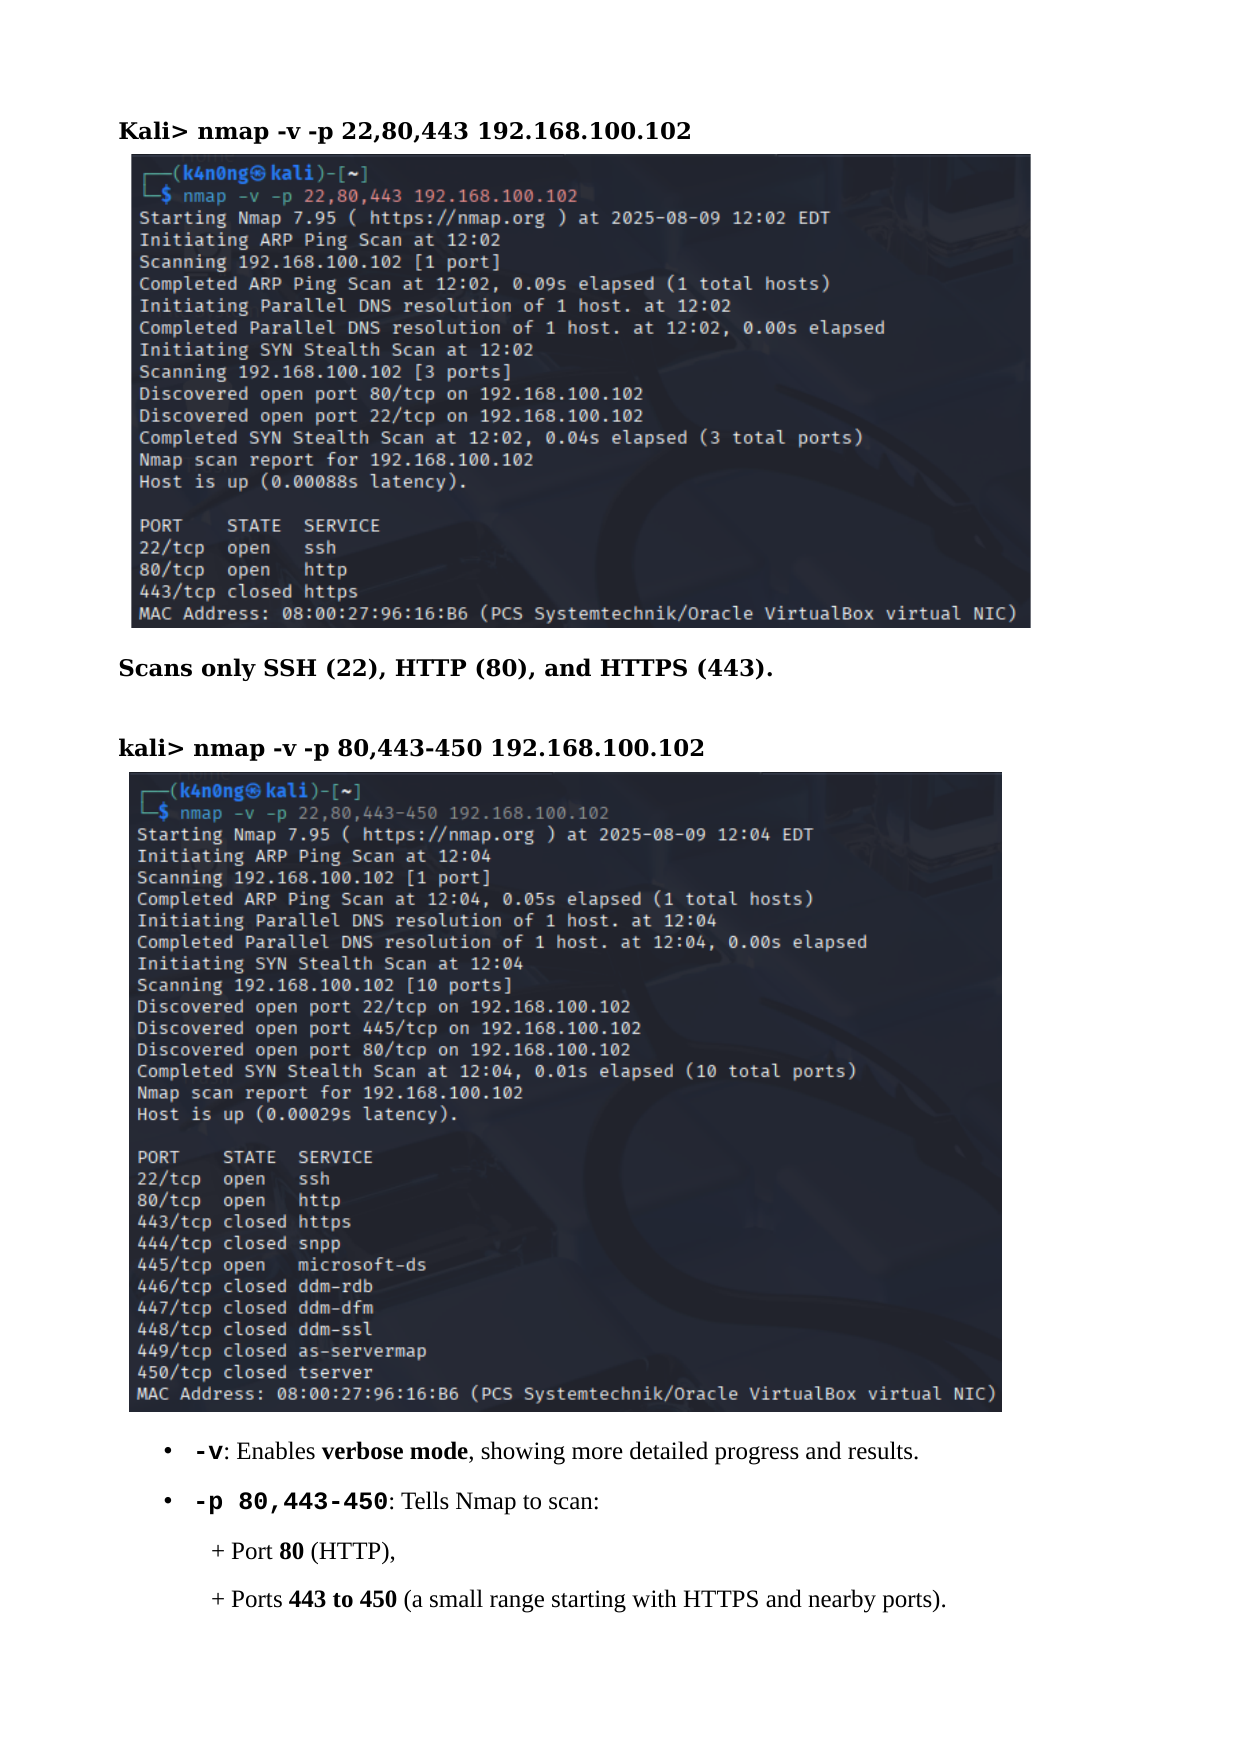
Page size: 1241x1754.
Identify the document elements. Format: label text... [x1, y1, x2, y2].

list + Ports 443 to 450 (a small range starting with HTTPS and nearby ports). [162, 1584, 1122, 1613]
text Kali> nmap -v -p 22,80,443 192.168.100.102 [118, 118, 1122, 145]
text Scans only SSH (22), HTTP (80), and HTTPS (443). [118, 654, 1122, 681]
picture [131, 154, 1031, 628]
picture [129, 772, 1002, 1412]
list + Port 80 (HTTP), [162, 1536, 1122, 1565]
list -p 80,443-450: Tells Nmap to scan: [164, 1486, 1122, 1517]
list -v: Enables verbose mode, showing more detailed progress and results. [164, 1436, 1122, 1467]
text kali> nmap -v -p 80,443-450 192.168.100.102 [118, 735, 1122, 762]
